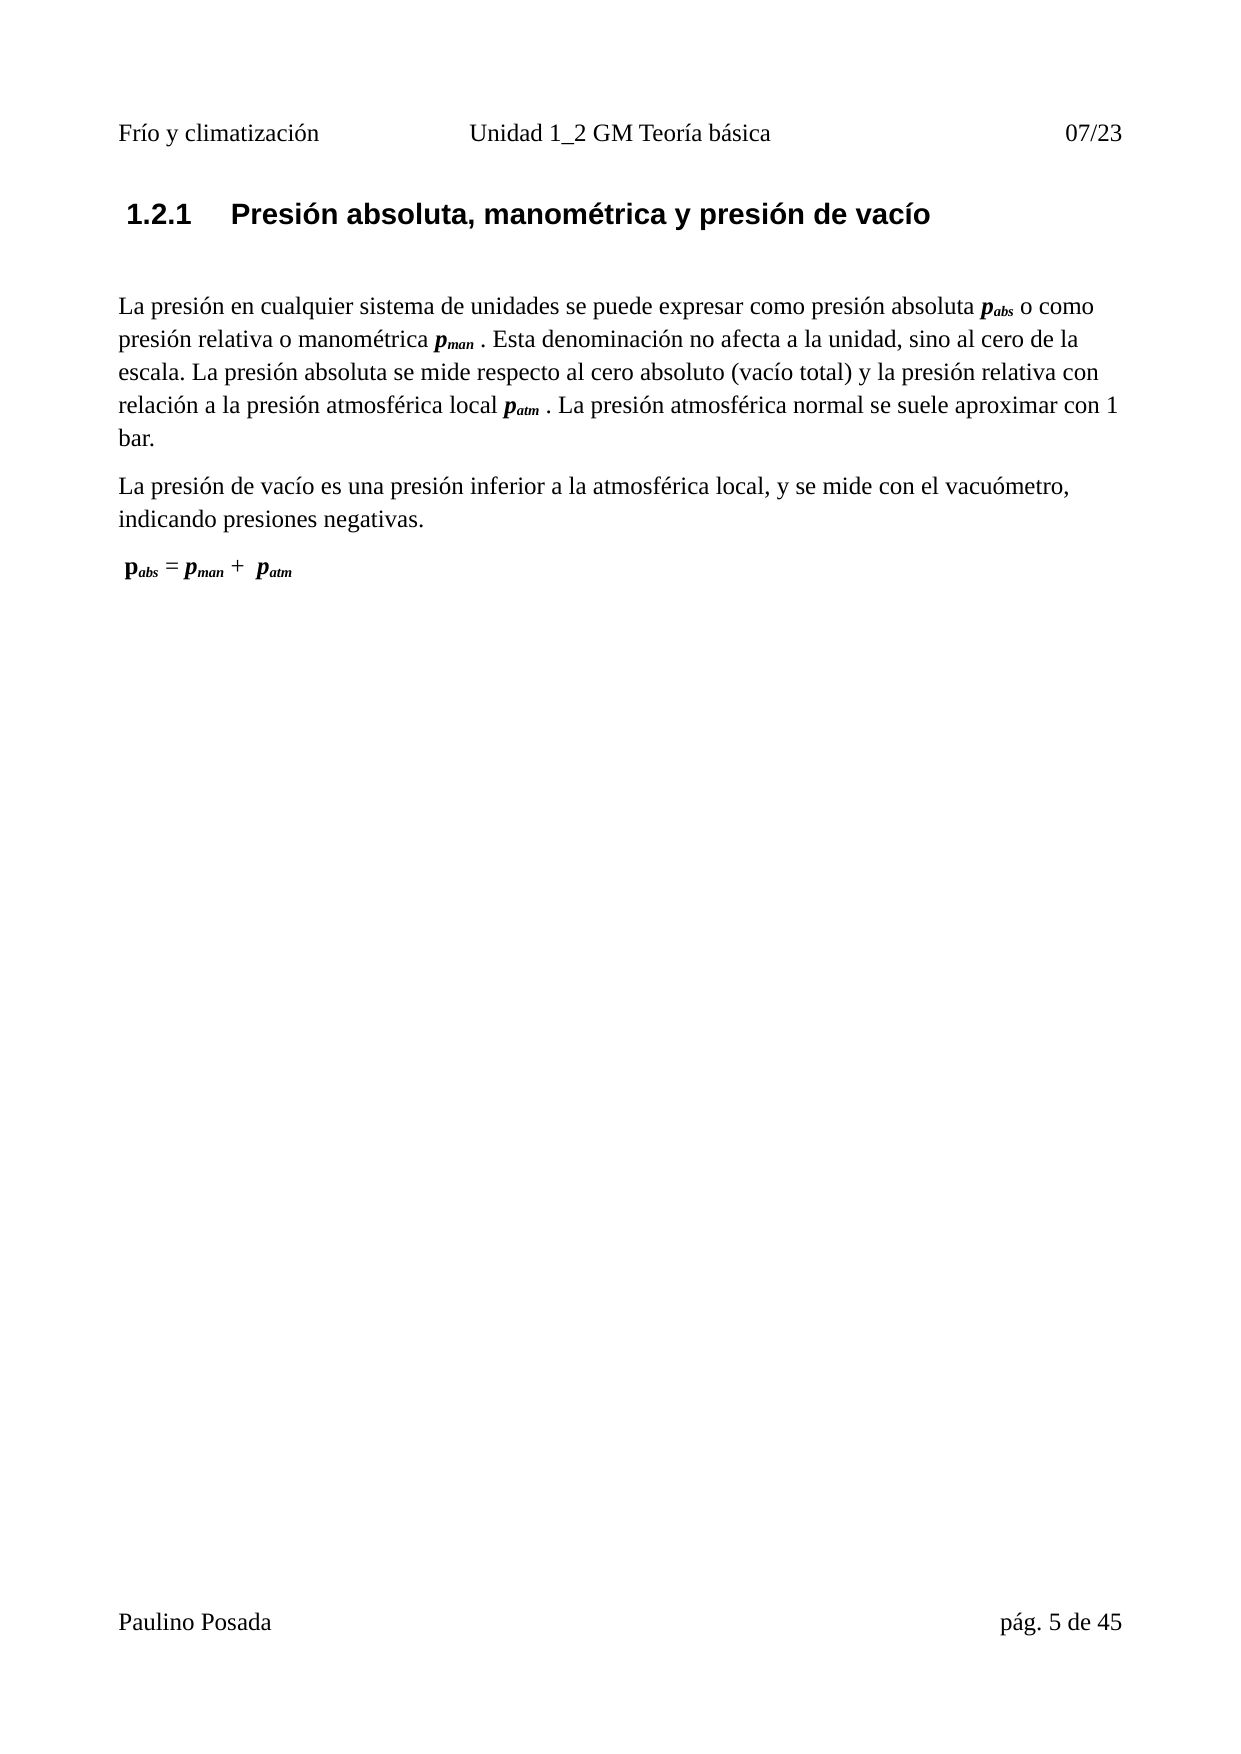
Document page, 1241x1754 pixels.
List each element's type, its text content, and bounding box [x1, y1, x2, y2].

subtitle Presión absoluta, manométrica y presión de vacío [118, 197, 1122, 231]
text La presión de vacío es una presión inferior a la atmosférica local, y se mide con el vacuómetro, indicando presiones negativas. [118, 471, 1122, 532]
text La presión en cualquier sistema de unidades se puede expresar como presión absoluta pabs o como presión relativa o manométrica pman . Esta denominación no afecta a la unidad, sino al cero de la escala. La presión absoluta se mide respecto al cero absoluto (vacío total) y la presión relativa con relación a la presión atmosférica local patm . La presión atmosférica normal se suele aproximar con 1 bar. [118, 291, 1122, 452]
text pabs = pman + patm [118, 551, 1122, 580]
